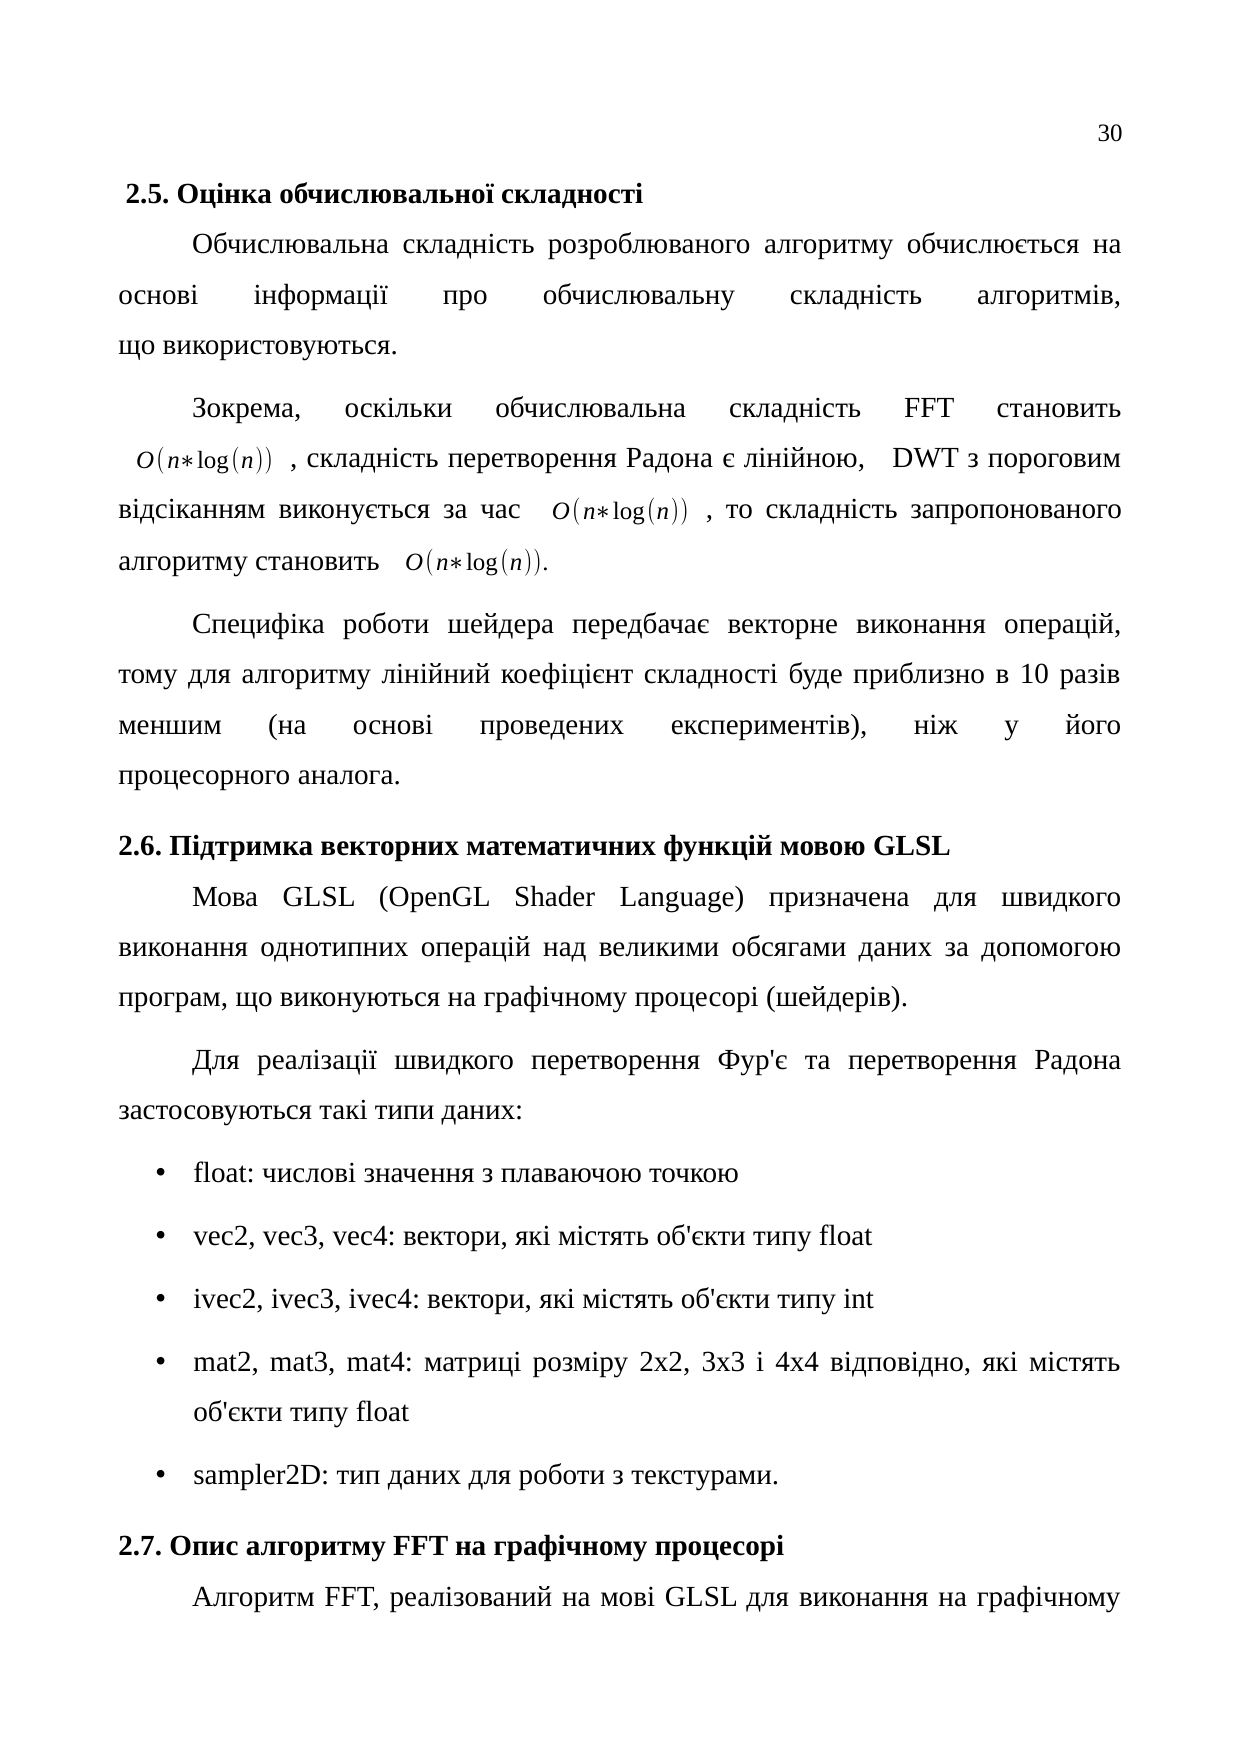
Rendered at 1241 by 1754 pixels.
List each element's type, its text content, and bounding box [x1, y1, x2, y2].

list vec2, vec3, vec4: вектори, які містять об'єкти типу float [156, 1218, 1122, 1252]
text Зокрема, оскільки обчислювальна складність FFT становить , складність перетворення Радона є лінійною, DWT з пороговим відсіканням виконується за час , то складність запропонованого алгоритму становить [118, 390, 1122, 577]
list sampler2D: тип даних для роботи з текстурами. [156, 1457, 1122, 1491]
text Для реалізації швидкого перетворення Фур'є та перетворення Радона застосовуються такі типи даних: [118, 1042, 1122, 1126]
text Мова GLSL (OpenGL Shader Language) призначена для швидкого виконання однотипних операцій над великими обсягами даних за допомогою програм, що виконуються на графічному процесорі (шейдерів). [118, 879, 1122, 1013]
subtitle 2.7. Опис алгоритму FFT на графічному процесорі [118, 1528, 1122, 1562]
list mat2, mat3, mat4: матриці розміру 2х2, 3х3 і 4х4 відповідно, які містять об'єкти типу float [156, 1344, 1122, 1428]
subtitle 2.6. Підтримка векторних математичних функцій мовою GLSL [118, 828, 1122, 862]
text Обчислювальна складність розроблюваного алгоритму обчислюється на основі інформації про обчислювальну складність алгоритмів, що використовуються. [118, 227, 1122, 361]
text Специфіка роботи шейдера передбачає векторне виконання операцій, тому для алгоритму лінійний коефіцієнт складності буде приблизно в 10 разів меншим (на основі проведених експериментів), ніж у його процесорного аналога. [118, 606, 1122, 791]
list float: числові значення з плаваючою точкою [156, 1155, 1122, 1189]
list ivec2, ivec3, ivec4: вектори, які містять об'єкти типу int [156, 1281, 1122, 1315]
subtitle 2.5. Оцінка обчислювальної складності [118, 176, 1122, 210]
text Алгоритм FFT, реалізований на мові GLSL для виконання на графічному [118, 1579, 1122, 1612]
